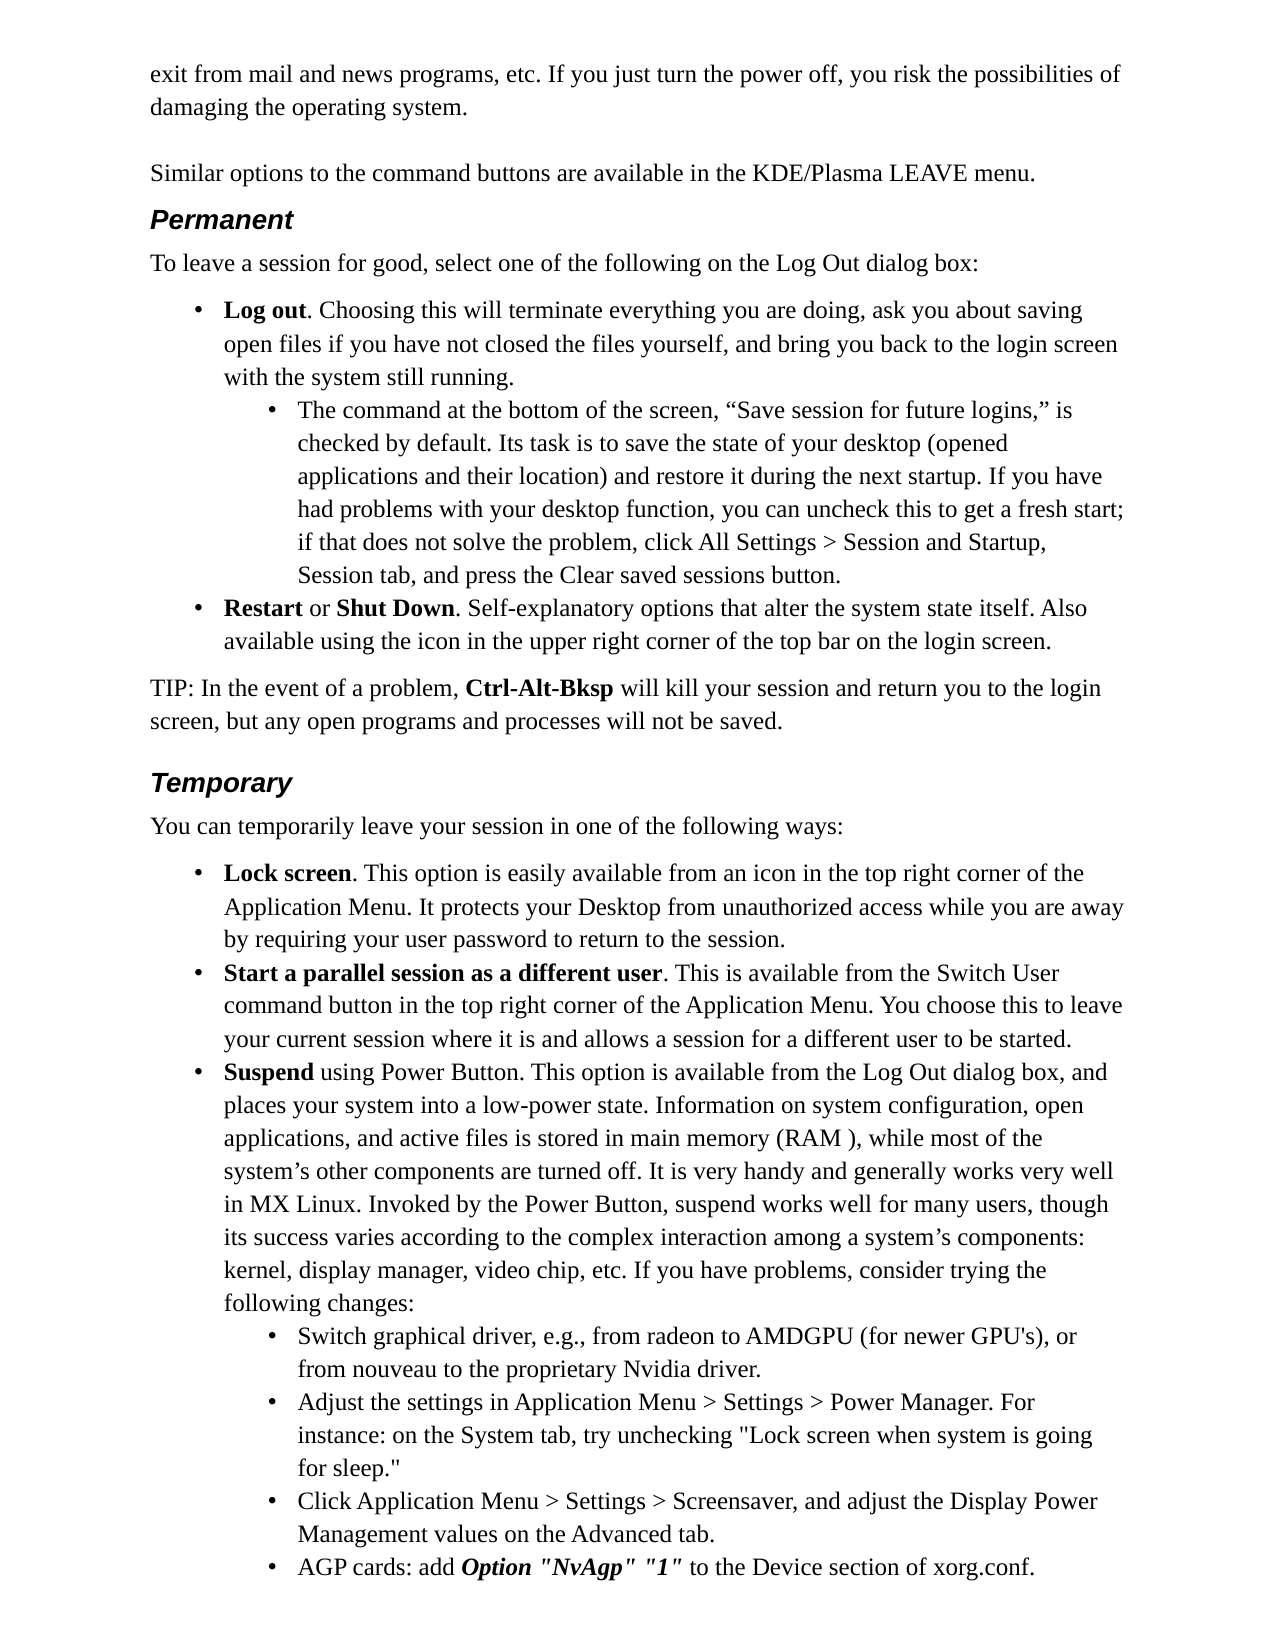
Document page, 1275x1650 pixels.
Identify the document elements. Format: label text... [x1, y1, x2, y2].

text To leave a session for good, select one of the following on the Log Out dialog box: [150, 248, 1125, 277]
list Suspend using Power Button. This option is available from the Log Out dialog box, and places your system into a low-power state. Information on system configuration, open applications, and active files is stored in main memory (RAM ), while most of the system’s other components are turned off. It is very handy and generally works very well in MX Linux. Invoked by the Power Button, suspend works well for many users, though its success varies according to the complex interaction among a system’s components: kernel, display manager, video chip, etc. If you have problems, consider trying the following changes: [194, 1057, 1125, 1317]
list Switch graphical driver, e.g., from radeon to AMDGPU (for newer GPU's), or from nouveau to the proprietary Nvidia driver. [268, 1321, 1125, 1383]
list The command at the bottom of the screen, “Save session for future logins,” is checked by default. Its task is to save the state of your desktop (opened applications and their location) and restore it during the next startup. If you have had problems with your desktop function, you can uncheck this to get a fresh start; if that does not solve the problem, click All Settings > Session and Startup, Session tab, and press the Clear saved sessions button. [268, 395, 1125, 588]
list Click Application Menu > Settings > Screensaver, and adjust the Display Power Management values on the Advanced tab. [268, 1486, 1125, 1548]
text You can temporarily leave your session in one of the following ways: [150, 811, 1125, 840]
subtitle Permanent [150, 204, 1125, 236]
list Log out. Choosing this will terminate everything you are doing, ask you about saving open files if you have not closed the files yourself, and bring you back to the login screen with the system still running. [194, 296, 1125, 390]
list Restart or Shut Down. Self-explanatory options that alter the system state itself. Also available using the icon in the upper right corner of the top bar on the login screen. [194, 593, 1125, 654]
text TIP: In the event of a problem, Ctrl-Alt-Bksp will kill your session and return you to the login screen, but any open programs and processes will not be saved. [150, 673, 1125, 735]
list Lock screen. This option is easily available from an icon in the top right corner of the Application Menu. It protects your Desktop from unauthorized access while you are away by requiring your user password to return to the session. [194, 858, 1125, 953]
list Start a parallel session as a different user. This is available from the Switch User command button in the top right corner of the Application Menu. You choose this to leave your current session where it is and allows a session for a different user to be started. [194, 958, 1125, 1052]
list AGP cards: add Option "NvAgp" "1" to the Device section of xorg.conf. [268, 1552, 1125, 1581]
list Adjust the settings in Application Menu > Settings > Power Manager. For instance: on the System tab, try unchecking "Lock screen when system is going for sleep." [268, 1387, 1125, 1482]
subtitle Temporary [150, 767, 1125, 798]
text exit from mail and news programs, etc. If you just turn the power off, you risk the possibilities of damaging the operating system. [150, 59, 1125, 121]
text Similar options to the command buttons are available in the KDE/Plasma LEAVE menu. [150, 158, 1125, 187]
